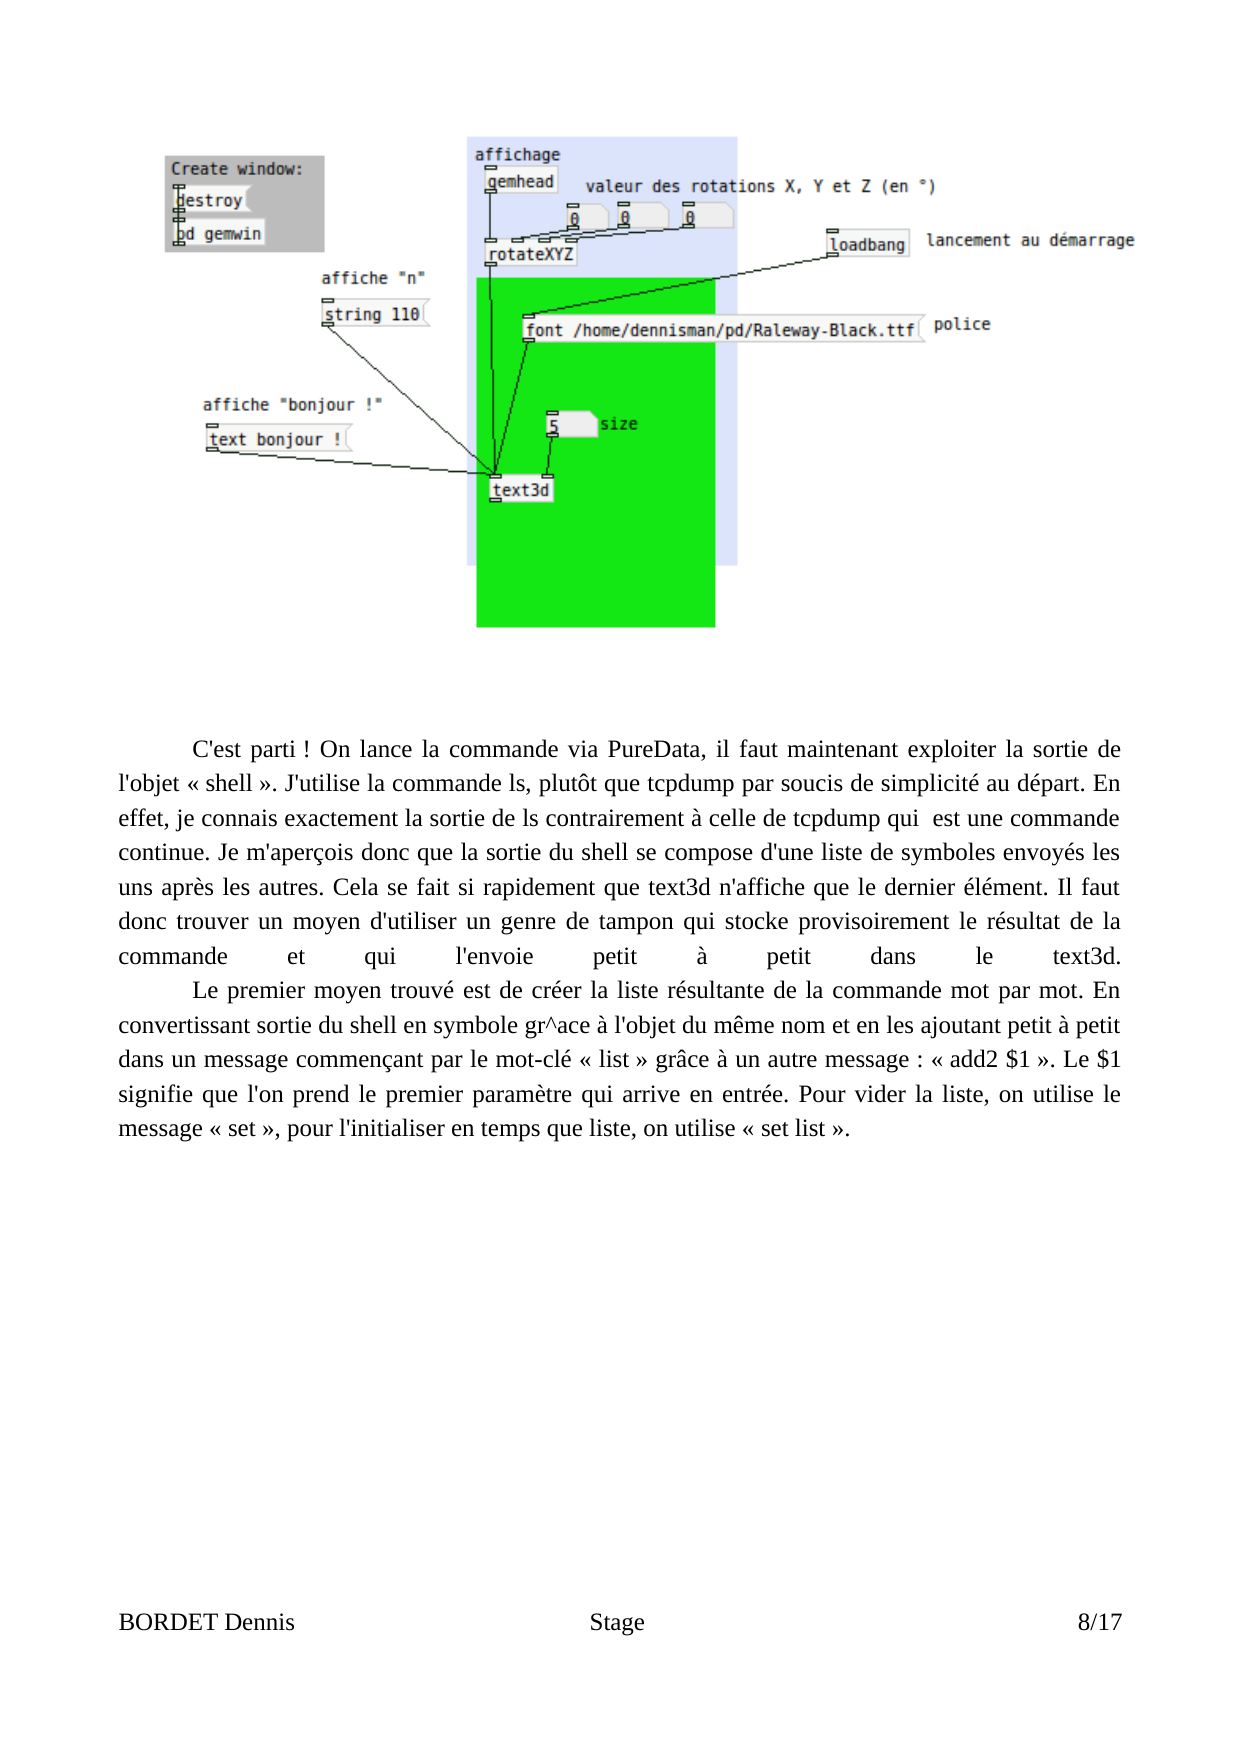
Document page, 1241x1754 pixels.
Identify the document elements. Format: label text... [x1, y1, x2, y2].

picture [86, 118, 1154, 680]
text C'est parti ! On lance la commande via PureData, il faut maintenant exploiter la sortie de l'objet « shell ». J'utilise la commande ls, plutôt que tcpdump par soucis de simplicité au départ. En effet, je connais exactement la sortie de ls contrairement à celle de tcpdump qui est une commande continue. Je m'aperçois donc que la sortie du shell se compose d'une liste de symboles envoyés les uns après les autres. Cela se fait si rapidement que text3d n'affiche que le dernier élément. Il faut donc trouver un moyen d'utiliser un genre de tampon qui stocke provisoirement le résultat de la commande et qui l'envoie petit à petit dans le text3d. Le premier moyen trouvé est de créer la liste résultante de la commande mot par mot. En convertissant sortie du shell en symbole gr^ace à l'objet du même nom et en les ajoutant petit à petit dans un message commençant par le mot-clé « list » grâce à un autre message : « add2 $1 ». Le $1 signifie que l'on prend le premier paramètre qui arrive en entrée. Pour vider la liste, on utilise le message « set », pour l'initialiser en temps que liste, on utilise « set list ». [118, 734, 1122, 1142]
